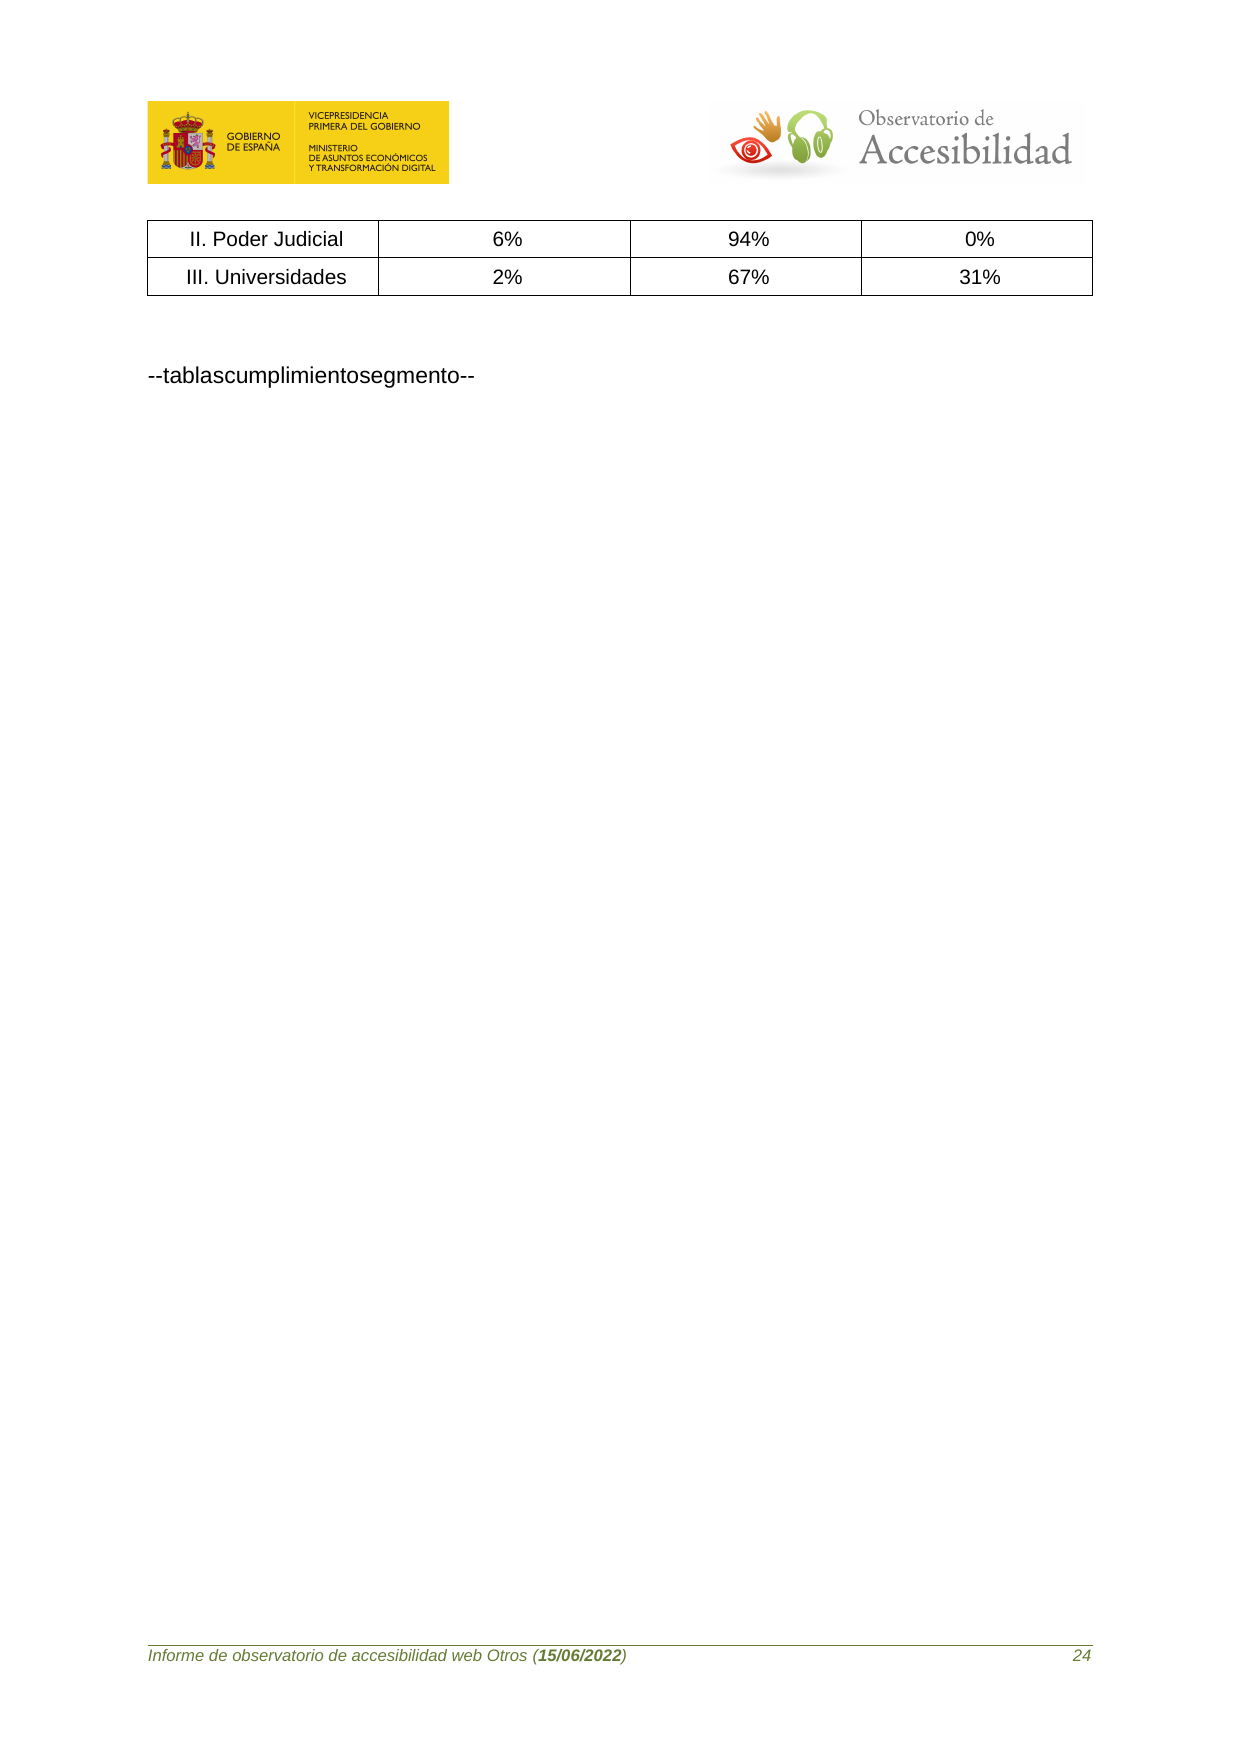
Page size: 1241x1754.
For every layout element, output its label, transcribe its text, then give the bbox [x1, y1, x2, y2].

table_cell 2% [379, 258, 630, 295]
table_cell 31% [862, 258, 1092, 295]
table_cell II. Poder Judicial [148, 221, 378, 257]
table_cell 0% [862, 221, 1092, 257]
table_cell 67% [631, 258, 861, 295]
text --tablascumplimientosegmento-- [148, 362, 1092, 388]
picture [710, 101, 1086, 184]
picture [147, 101, 450, 184]
table_cell III. Universidades [148, 258, 378, 295]
table_cell 6% [379, 221, 630, 257]
table_cell 94% [631, 221, 861, 257]
